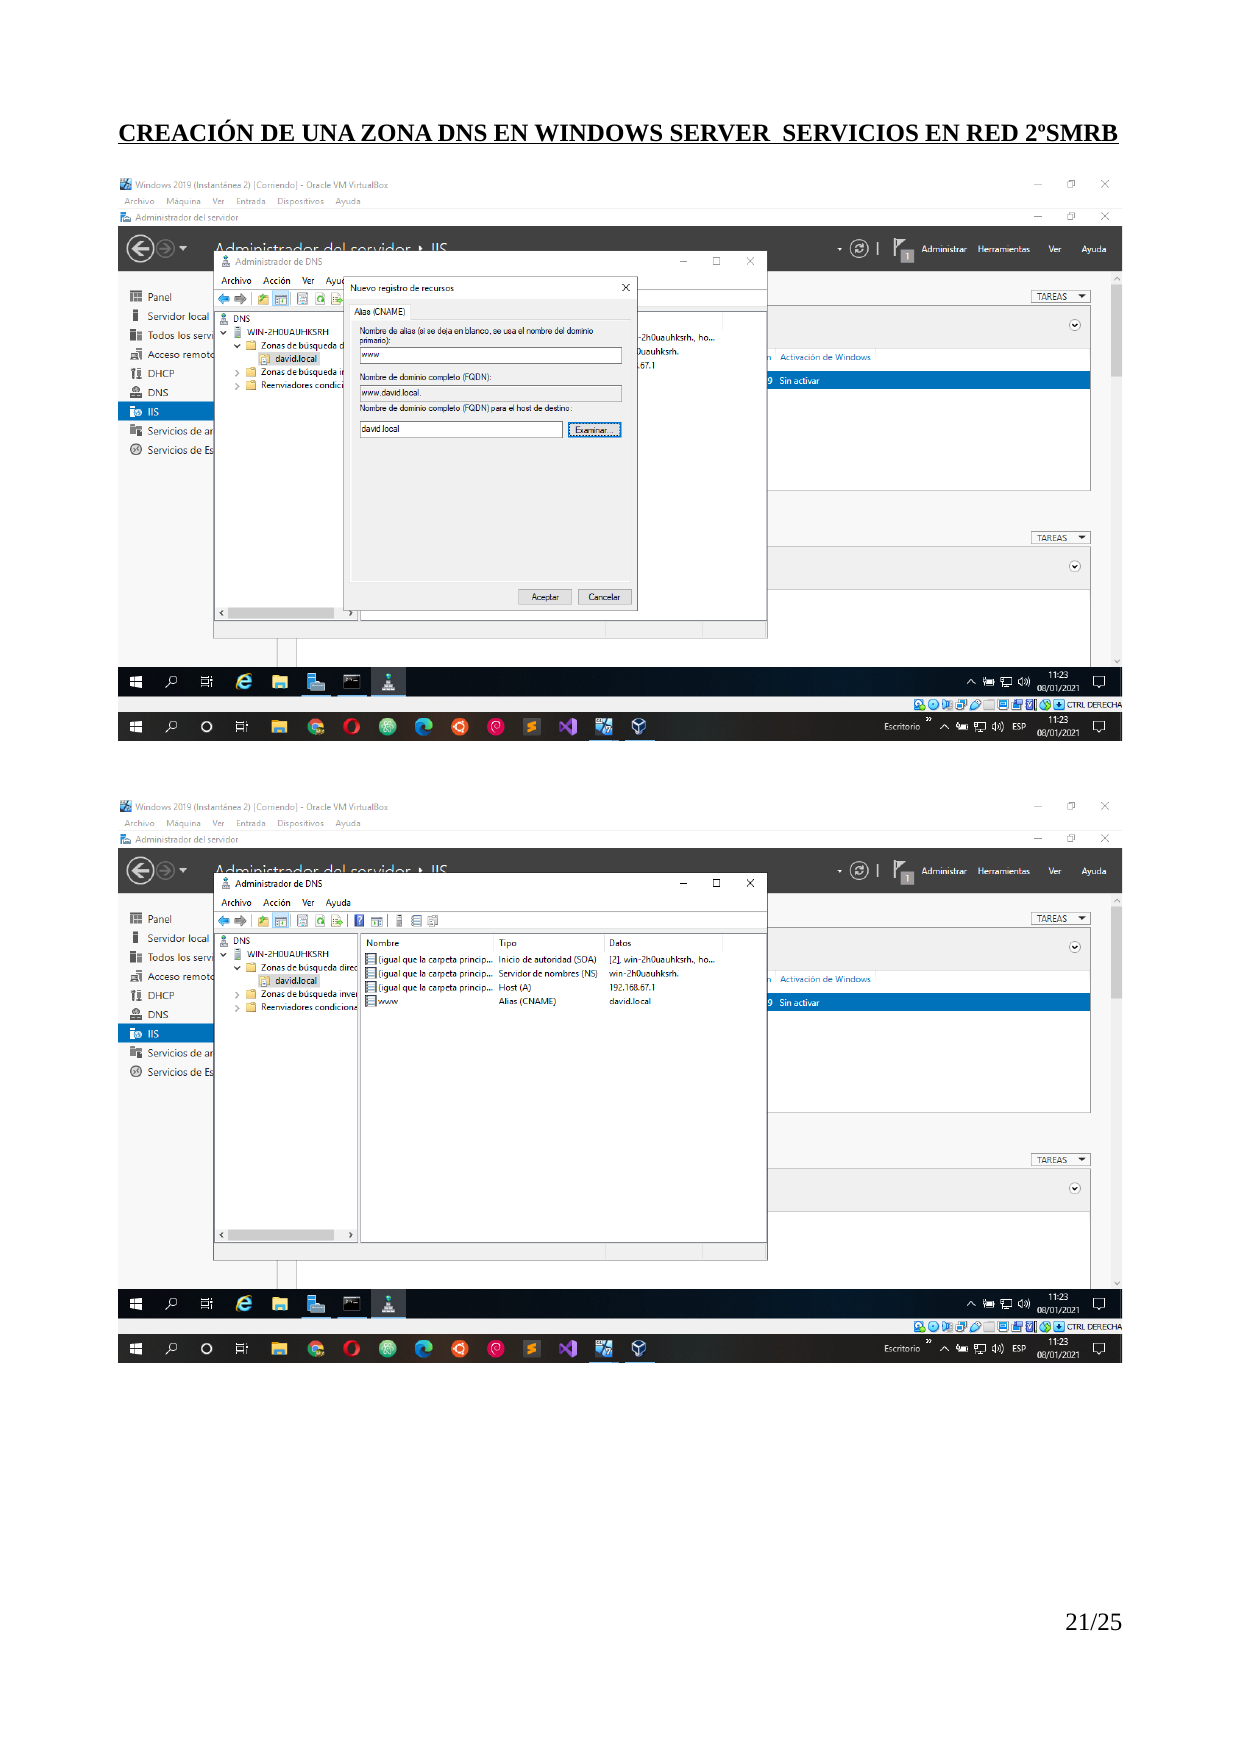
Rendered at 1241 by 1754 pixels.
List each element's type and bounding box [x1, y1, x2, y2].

picture [118, 798, 1123, 1363]
picture [118, 176, 1123, 741]
